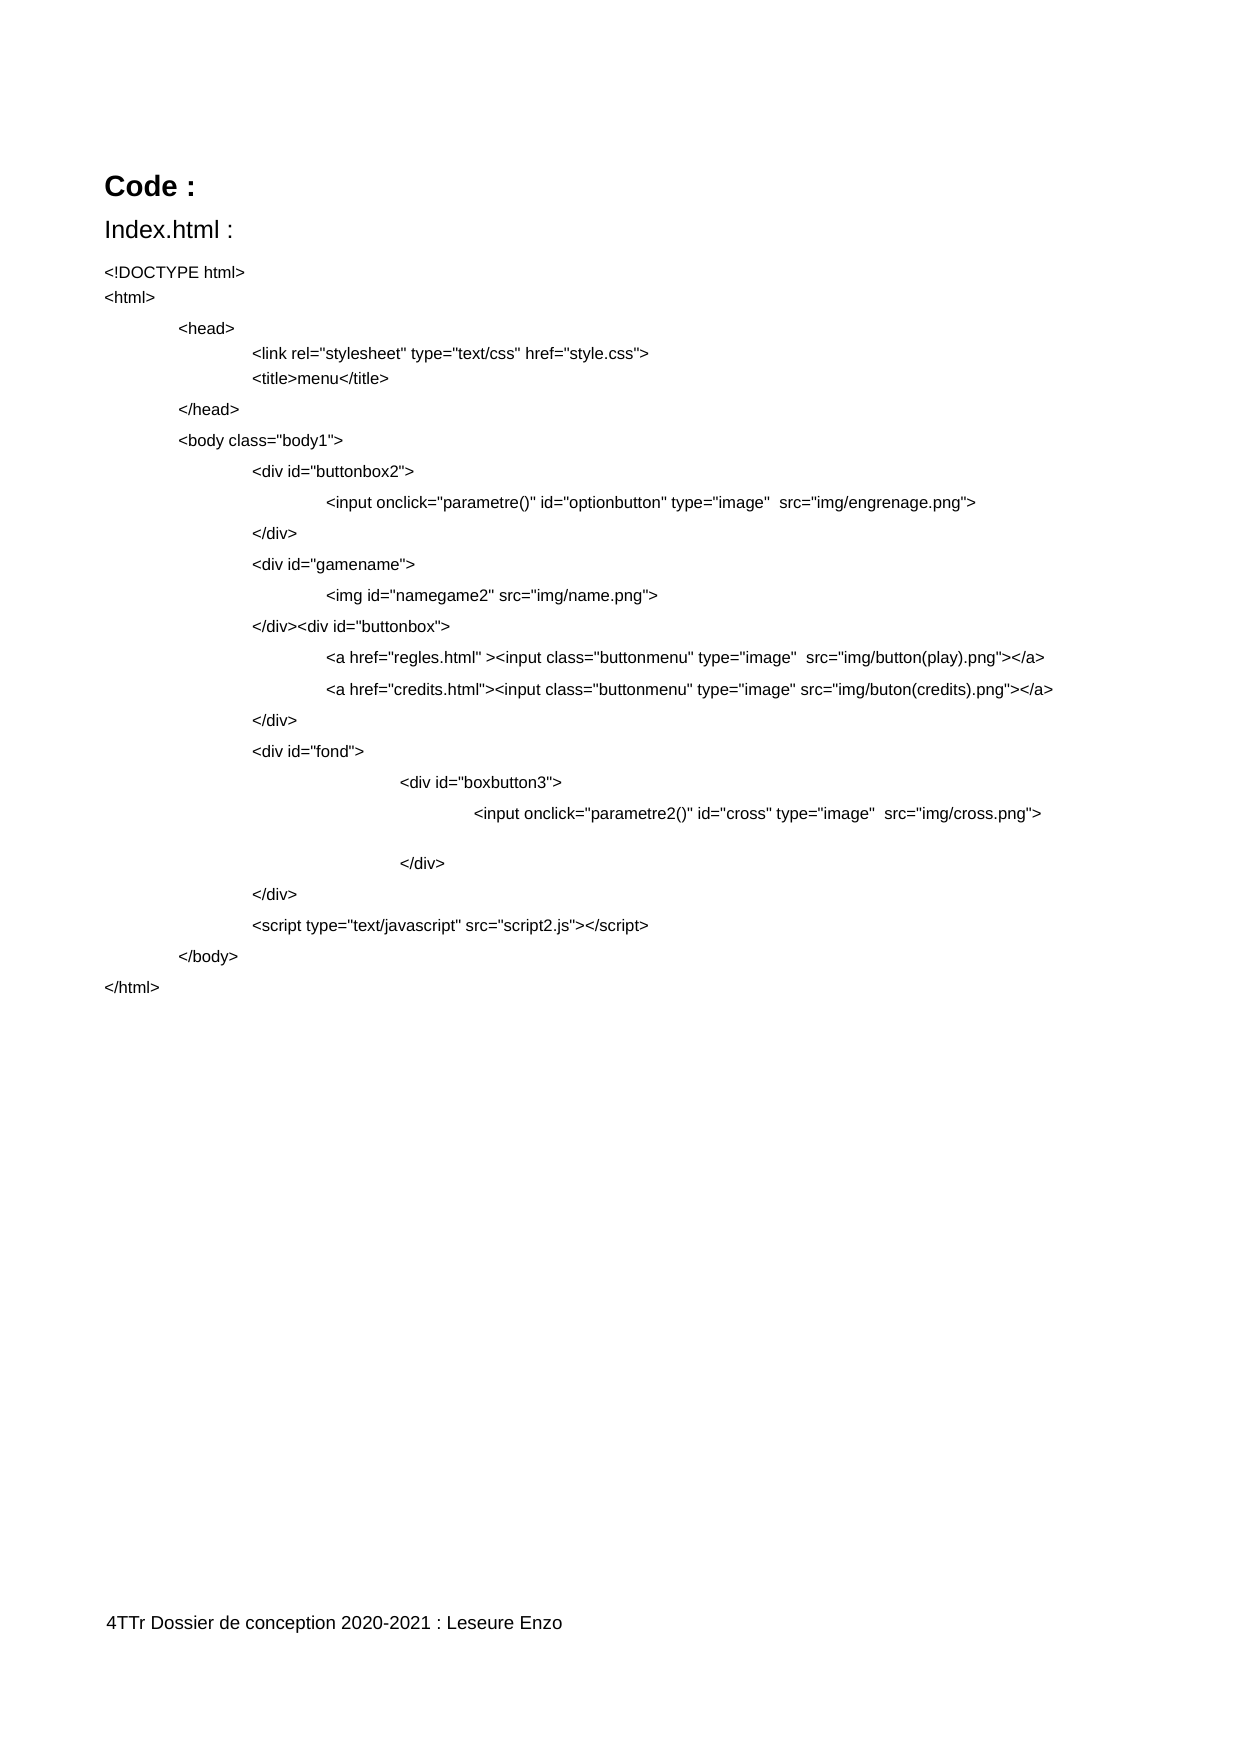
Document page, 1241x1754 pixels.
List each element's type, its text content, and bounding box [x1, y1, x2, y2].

text <input onclick="parametre2()" id="cross" type="image" src="img/cross.png"> [104, 803, 1134, 842]
text </body> [104, 947, 1134, 966]
text <title>menu</title> [104, 369, 1134, 388]
text </div> [104, 885, 1134, 904]
text Index.html : [104, 215, 1134, 244]
text <a href="credits.html"><input class="buttonmenu" type="image" src="img/buton(credits).png"></a> [104, 679, 1134, 698]
text <!DOCTYPE html> [104, 263, 1134, 282]
text </div><div id="buttonbox"> [104, 617, 1134, 636]
text <body class="body1"> [104, 431, 1134, 450]
text <div id="gamename"> [104, 555, 1134, 574]
text <link rel="stylesheet" type="text/css" href="style.css"> [104, 344, 1134, 363]
text <a href="regles.html" ><input class="buttonmenu" type="image" src="img/button(play).png"></a> [104, 648, 1134, 667]
text </div> [104, 854, 1134, 873]
text <div id="boxbutton3"> [104, 772, 1134, 792]
text <div id="buttonbox2"> [104, 462, 1134, 481]
text </html> [104, 978, 1134, 997]
text </div> [104, 710, 1134, 729]
text <script type="text/javascript" src="script2.js"></script> [104, 916, 1134, 935]
subtitle Code : [104, 169, 1134, 202]
text </head> [104, 400, 1134, 419]
text <img id="namegame2" src="img/name.png"> [104, 586, 1134, 605]
text <html> [104, 288, 1134, 307]
text <input onclick="parametre()" id="optionbutton" type="image" src="img/engrenage.png"> [104, 493, 1134, 512]
text </div> [104, 524, 1134, 543]
text <head> [104, 319, 1134, 338]
text <div id="fond"> [104, 741, 1134, 761]
